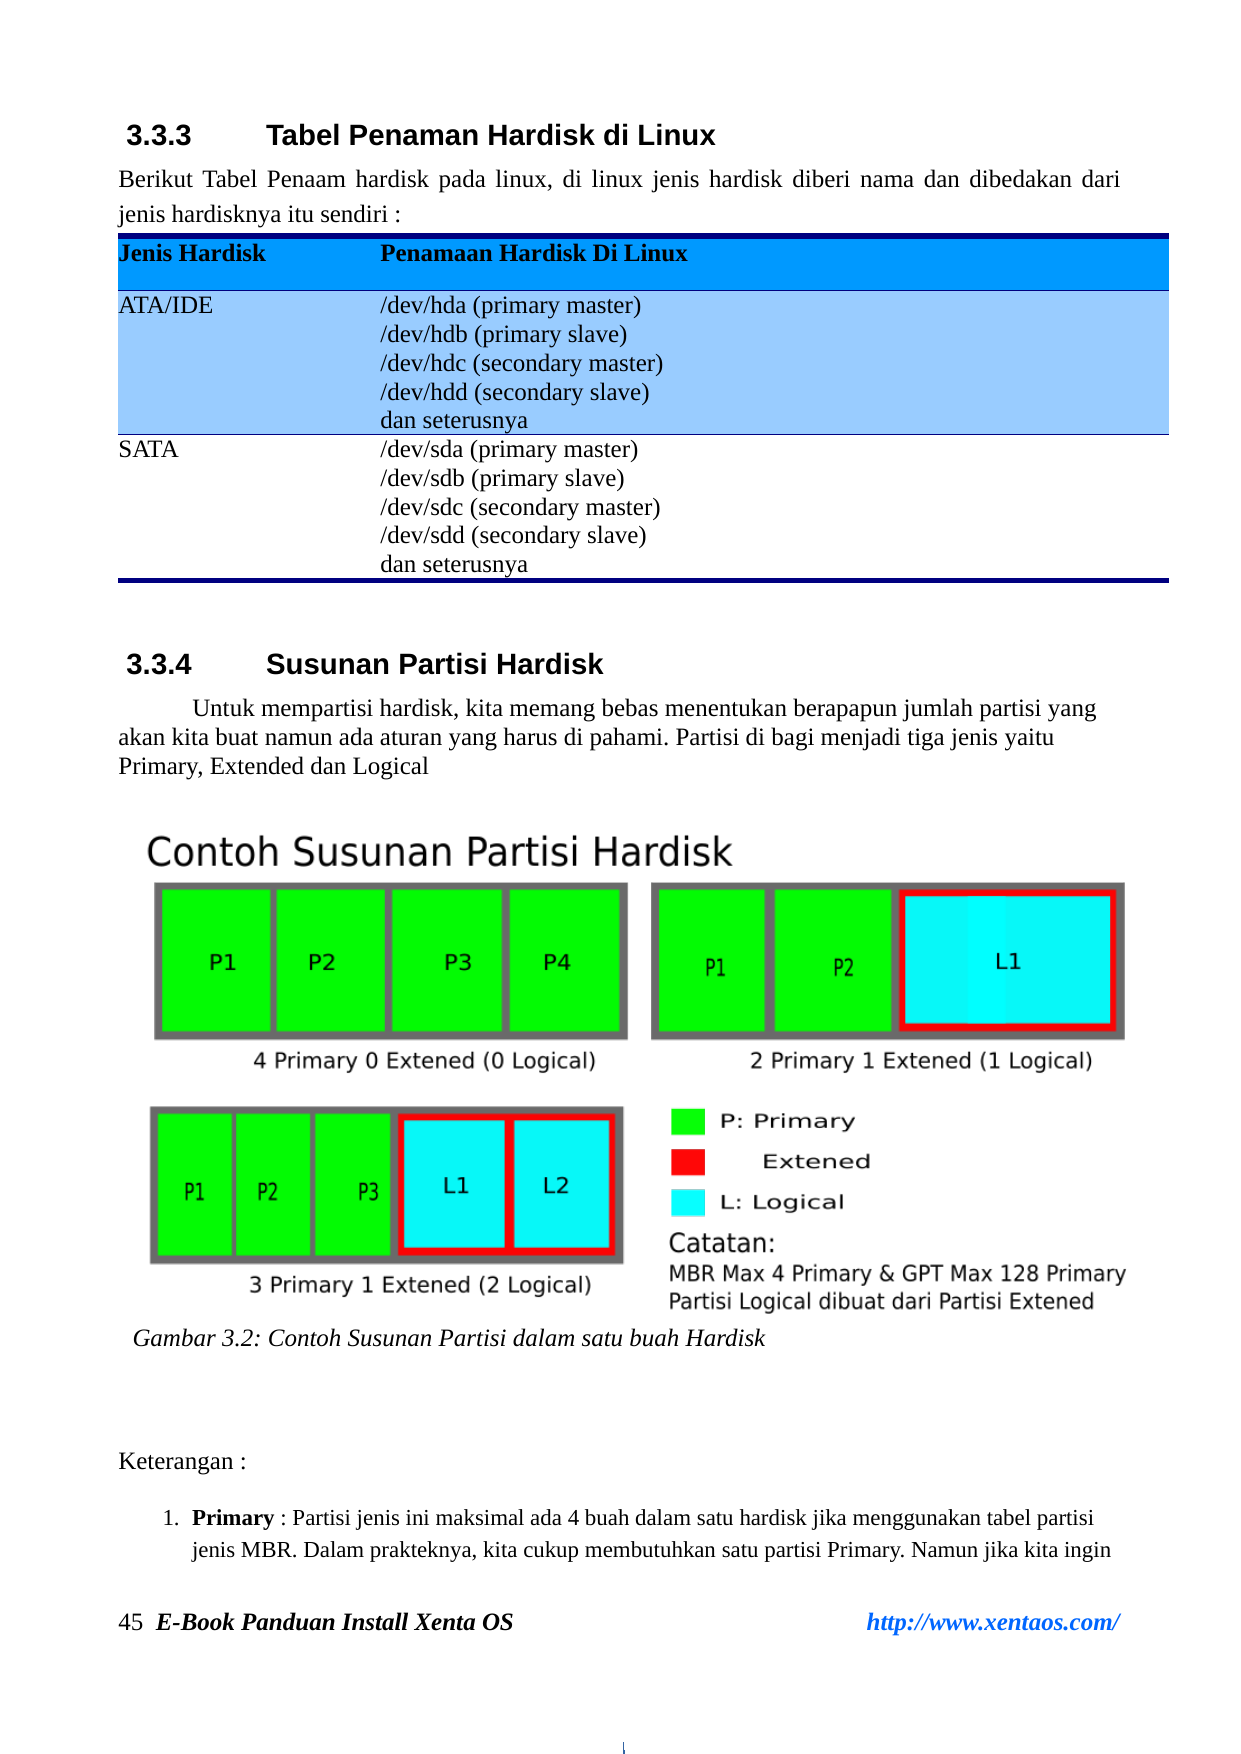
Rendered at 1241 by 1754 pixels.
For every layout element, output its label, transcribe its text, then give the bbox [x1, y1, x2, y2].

table_cell SATA [118, 435, 380, 578]
list Primary : Partisi jenis ini maksimal ada 4 buah dalam satu hardisk jika menggunakan tabel partisi jenis MBR. Dalam prakteknya, kita cukup membutuhkan satu partisi Primary. Namun jika kita ingin [162, 1504, 1122, 1562]
subtitle Tabel Penaman Hardisk di Linux [118, 118, 1122, 152]
subtitle Susunan Partisi Hardisk [118, 647, 1122, 681]
table_header Jenis Hardisk [118, 239, 380, 290]
table_header Penamaan Hardisk Di Linux [380, 239, 1169, 290]
table_cell /dev/sda (primary master) /dev/sdb (primary slave) /dev/sdc (secondary master) /dev/sdd (secondary slave) dan seterusnya [380, 435, 1169, 578]
text Keterangan : [118, 1446, 1122, 1475]
text Berikut Tabel Penaam hardisk pada linux, di linux jenis hardisk diberi nama dan dibedakan dari jenis hardisknya itu sendiri : [118, 164, 1122, 228]
text Gambar 3.2: Contoh Susunan Partisi dalam satu buah Hardisk [132, 821, 1164, 1352]
text Untuk mempartisi hardisk, kita memang bebas menentukan berapapun jumlah partisi yang akan kita buat namun ada aturan yang harus di pahami. Partisi di bagi menjadi tiga jenis yaitu Primary, Extended dan Logical [118, 693, 1122, 779]
table_cell ATA/IDE [118, 291, 380, 434]
table_cell /dev/hda (primary master) /dev/hdb (primary slave) /dev/hdc (secondary master) /dev/hdd (secondary slave) dan seterusnya [380, 291, 1169, 434]
picture [132, 821, 1137, 1324]
